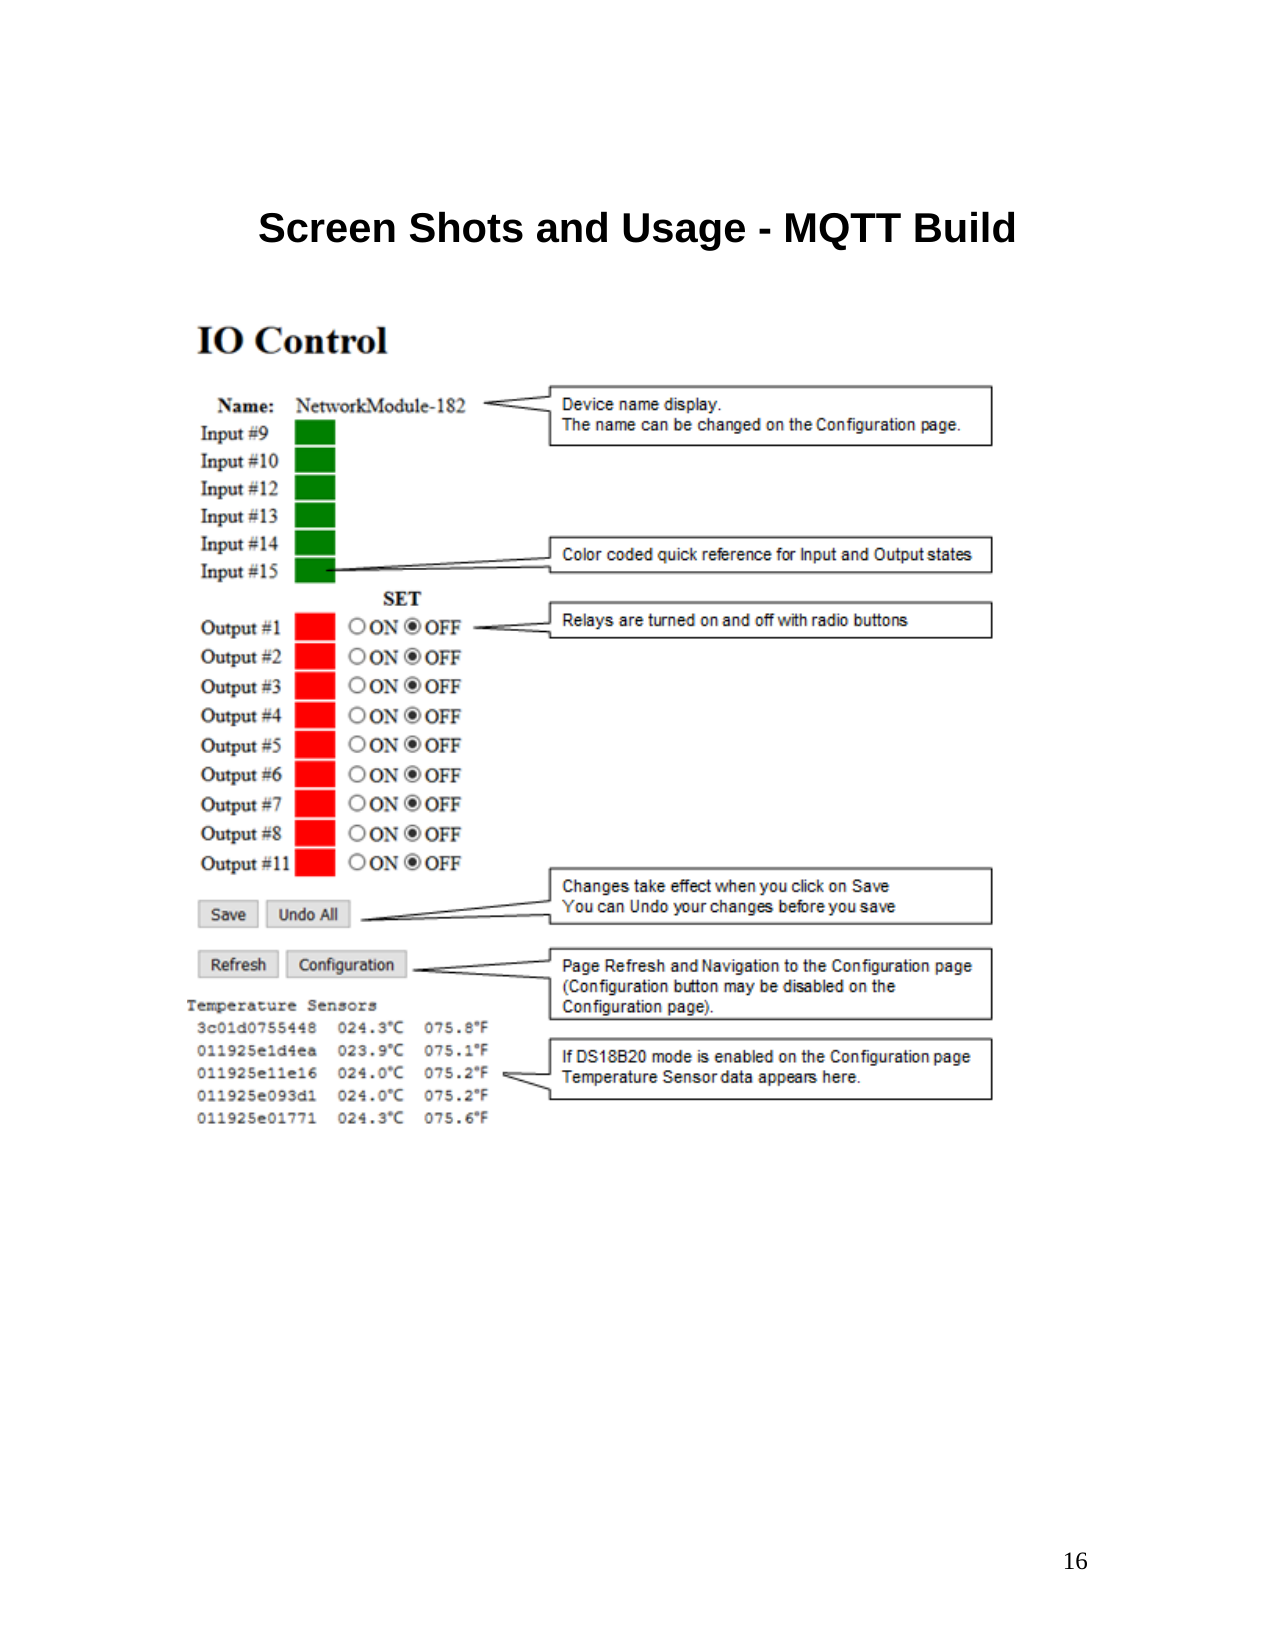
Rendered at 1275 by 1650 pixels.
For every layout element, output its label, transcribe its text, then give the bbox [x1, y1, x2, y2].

picture [187, 315, 1010, 1141]
subtitle Screen Shots and Usage - MQTT Build [187, 204, 1087, 252]
